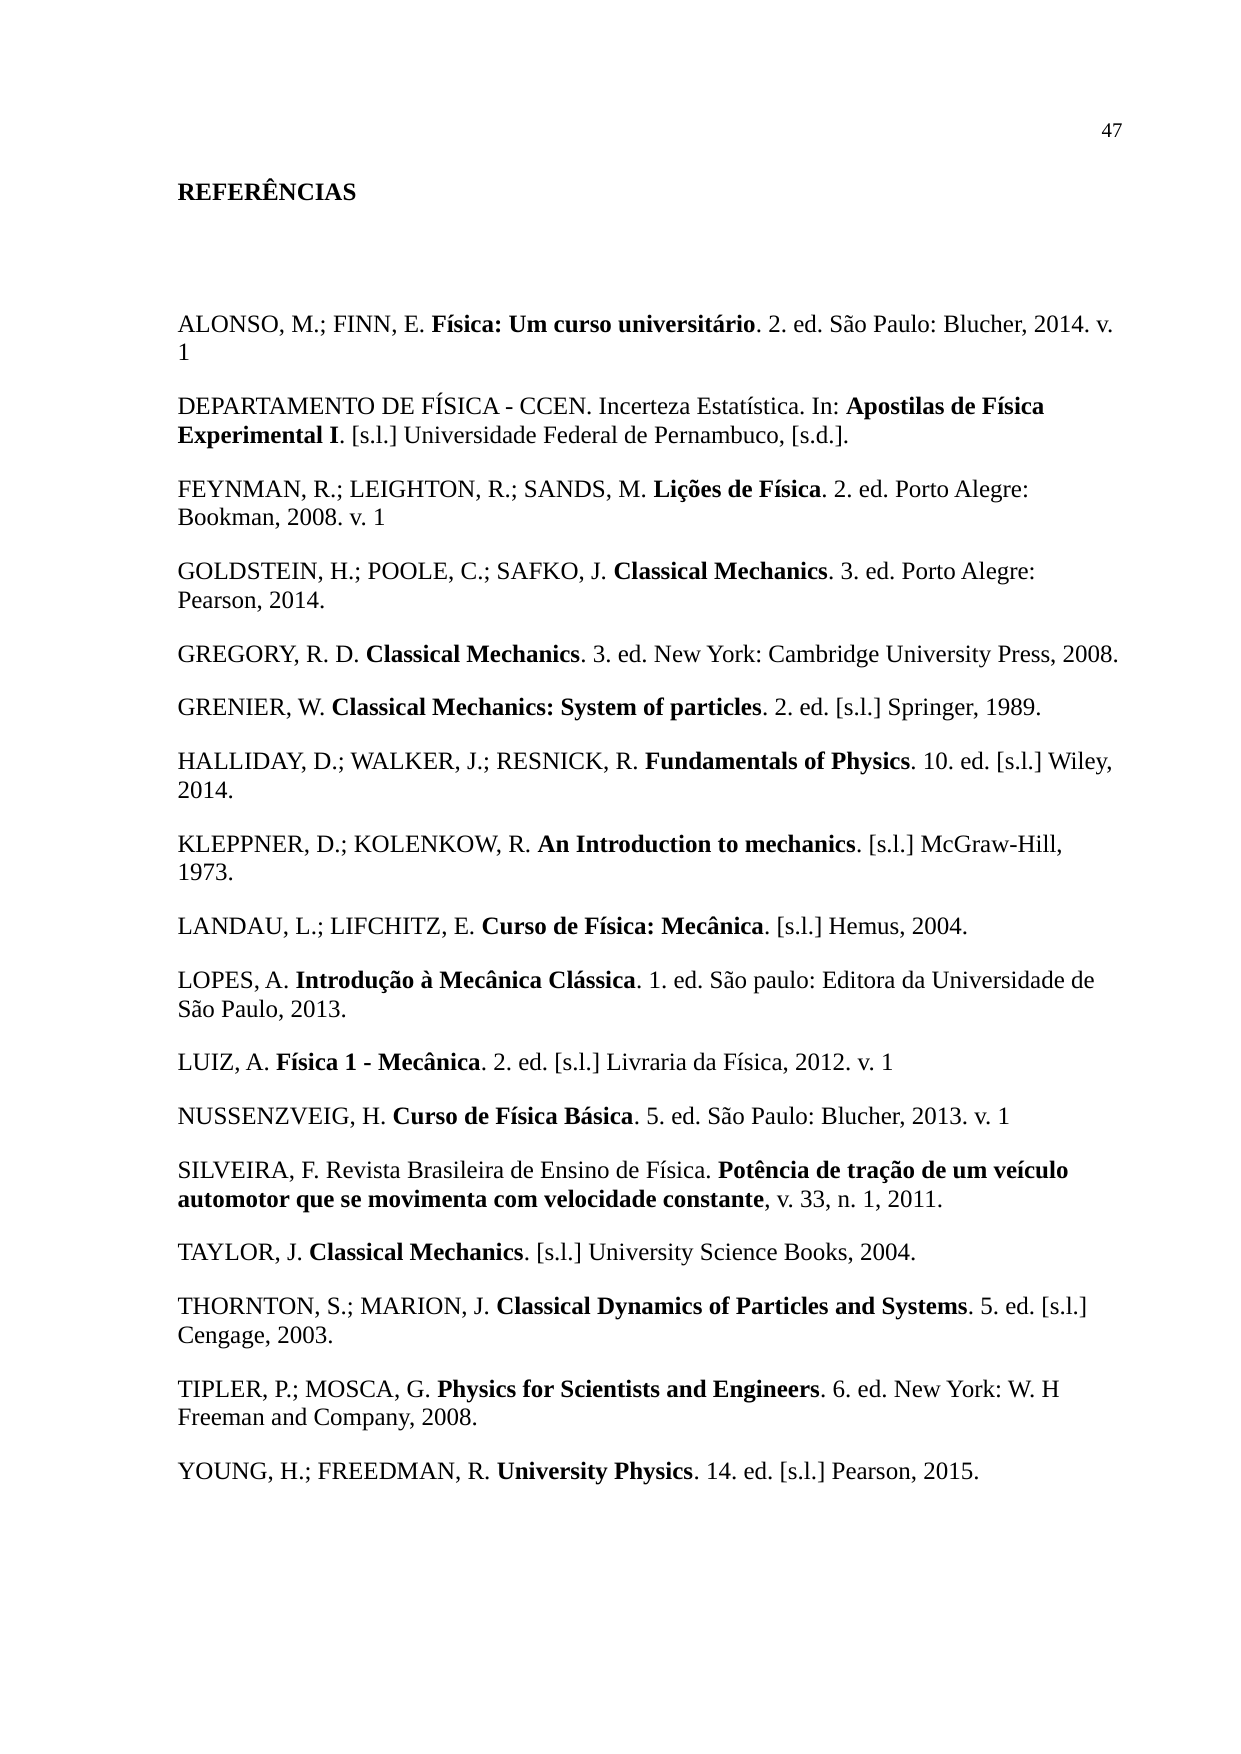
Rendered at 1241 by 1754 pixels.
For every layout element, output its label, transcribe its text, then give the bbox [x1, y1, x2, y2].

text SILVEIRA, F. Revista Brasileira de Ensino de Física. Potência de tração de um veículo automotor que se movimenta com velocidade constante, v. 33, n. 1, 2011. [177, 1155, 1122, 1212]
subtitle Referências [177, 177, 1122, 206]
text GREGORY, R. D. Classical Mechanics. 3. ed. New York: Cambridge University Press, 2008. [177, 639, 1122, 667]
text GRENIER, W. Classical Mechanics: System of particles. 2. ed. [s.l.] Springer, 1989. [177, 692, 1122, 721]
text GOLDSTEIN, H.; POOLE, C.; SAFKO, J. Classical Mechanics. 3. ed. Porto Alegre: Pearson, 2014. [177, 556, 1122, 614]
text ALONSO, M.; FINN, E. Física: Um curso universitário. 2. ed. São Paulo: Blucher, 2014. v. 1 [177, 309, 1122, 366]
text FEYNMAN, R.; LEIGHTON, R.; SANDS, M. Lições de Física. 2. ed. Porto Alegre: Bookman, 2008. v. 1 [177, 474, 1122, 531]
text KLEPPNER, D.; KOLENKOW, R. An Introduction to mechanics. [s.l.] McGraw-Hill, 1973. [177, 829, 1122, 886]
text TAYLOR, J. Classical Mechanics. [s.l.] University Science Books, 2004. [177, 1237, 1122, 1266]
text LUIZ, A. Física 1 - Mecânica. 2. ed. [s.l.] Livraria da Física, 2012. v. 1 [177, 1047, 1122, 1076]
text NUSSENZVEIG, H. Curso de Física Básica. 5. ed. São Paulo: Blucher, 2013. v. 1 [177, 1101, 1122, 1130]
text DEPARTAMENTO DE FÍSICA - CCEN. Incerteza Estatística. In: Apostilas de Física Experimental I. [s.l.] Universidade Federal de Pernambuco, [s.d.]. [177, 391, 1122, 449]
text THORNTON, S.; MARION, J. Classical Dynamics of Particles and Systems. 5. ed. [s.l.] Cengage, 2003. [177, 1291, 1122, 1349]
text HALLIDAY, D.; WALKER, J.; RESNICK, R. Fundamentals of Physics. 10. ed. [s.l.] Wiley, 2014. [177, 746, 1122, 804]
text LANDAU, L.; LIFCHITZ, E. Curso de Física: Mecânica. [s.l.] Hemus, 2004. [177, 911, 1122, 940]
text TIPLER, P.; MOSCA, G. Physics for Scientists and Engineers. 6. ed. New York: W. H Freeman and Company, 2008. [177, 1374, 1122, 1431]
text LOPES, A. Introdução à Mecânica Clássica. 1. ed. São paulo: Editora da Universidade de São Paulo, 2013. [177, 965, 1122, 1022]
text YOUNG, H.; FREEDMAN, R. University Physics. 14. ed. [s.l.] Pearson, 2015. [177, 1456, 1122, 1485]
